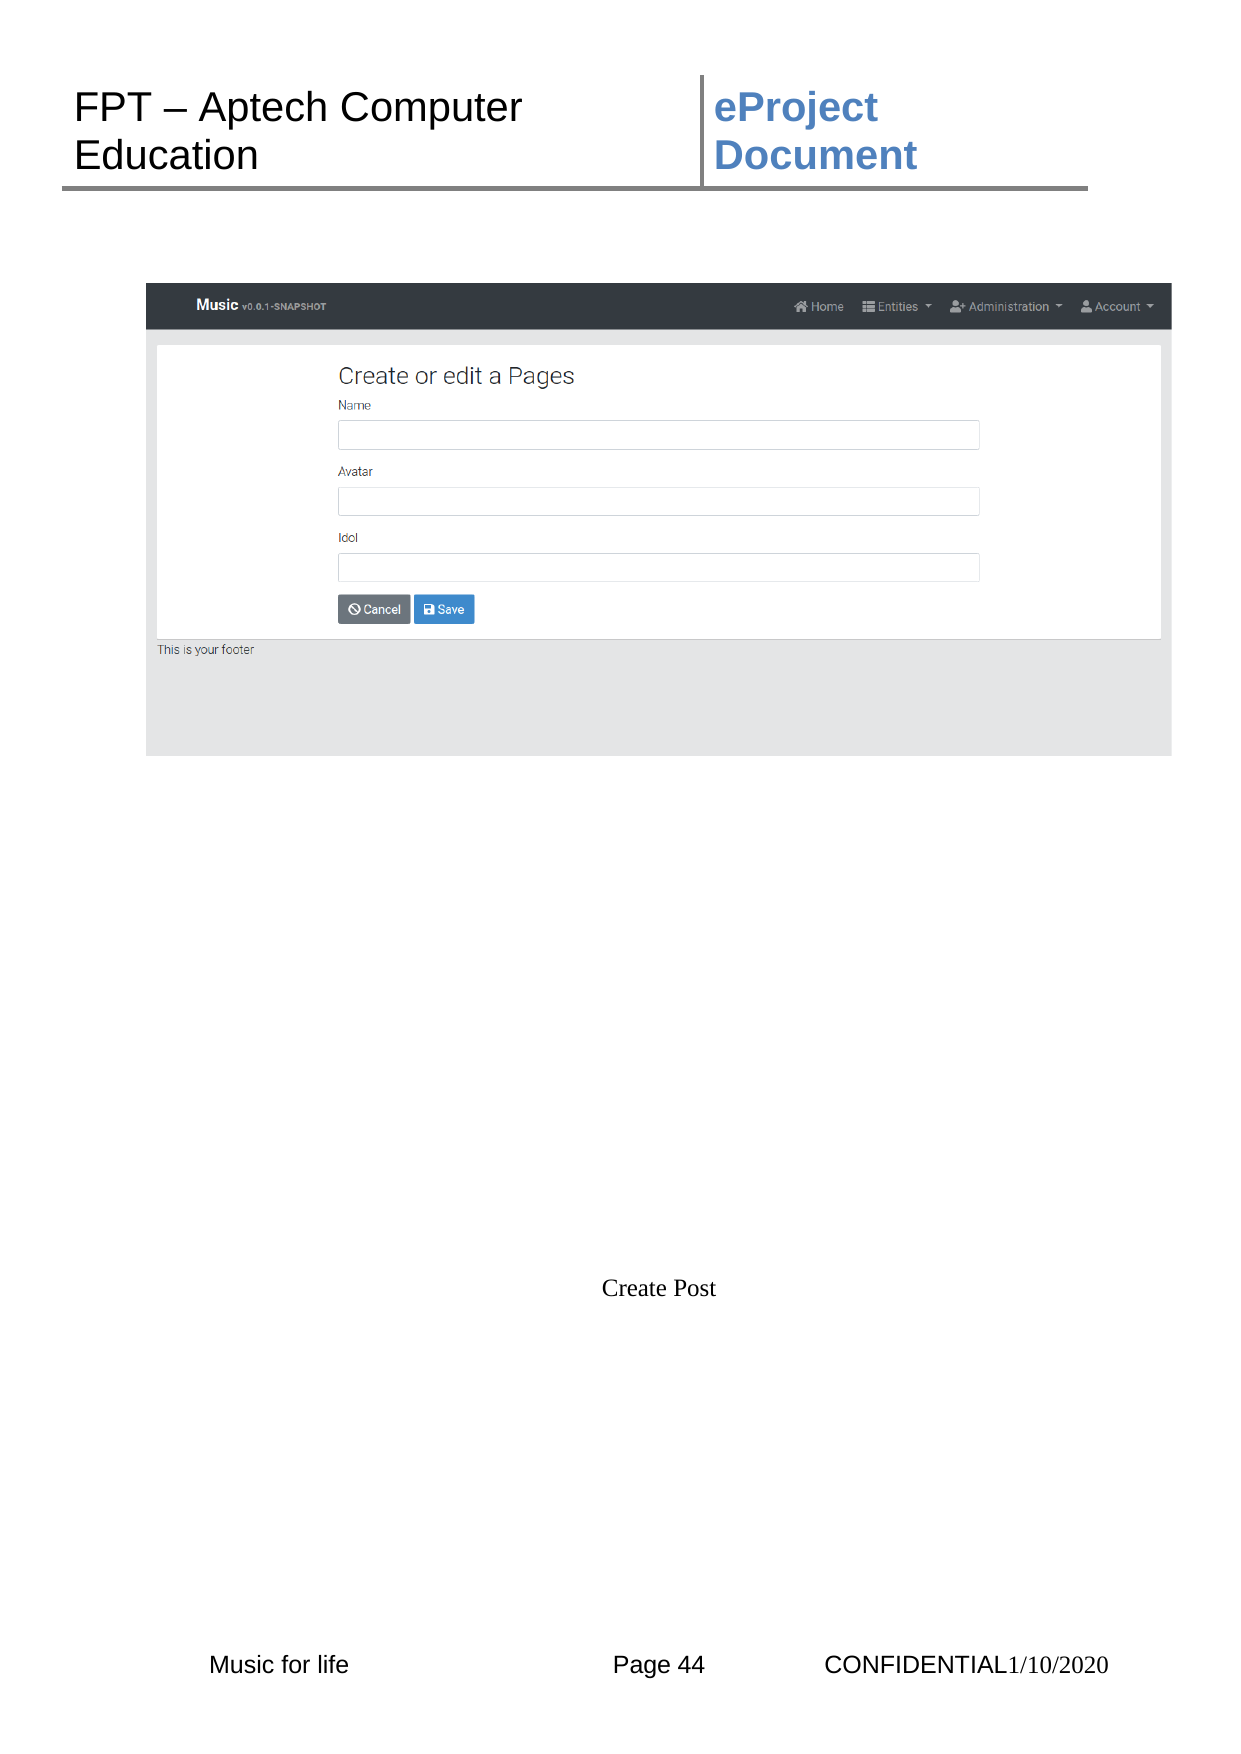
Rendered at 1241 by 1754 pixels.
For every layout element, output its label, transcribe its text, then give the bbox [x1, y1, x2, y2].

picture [146, 283, 1172, 756]
text Create Post [146, 1273, 1172, 1301]
